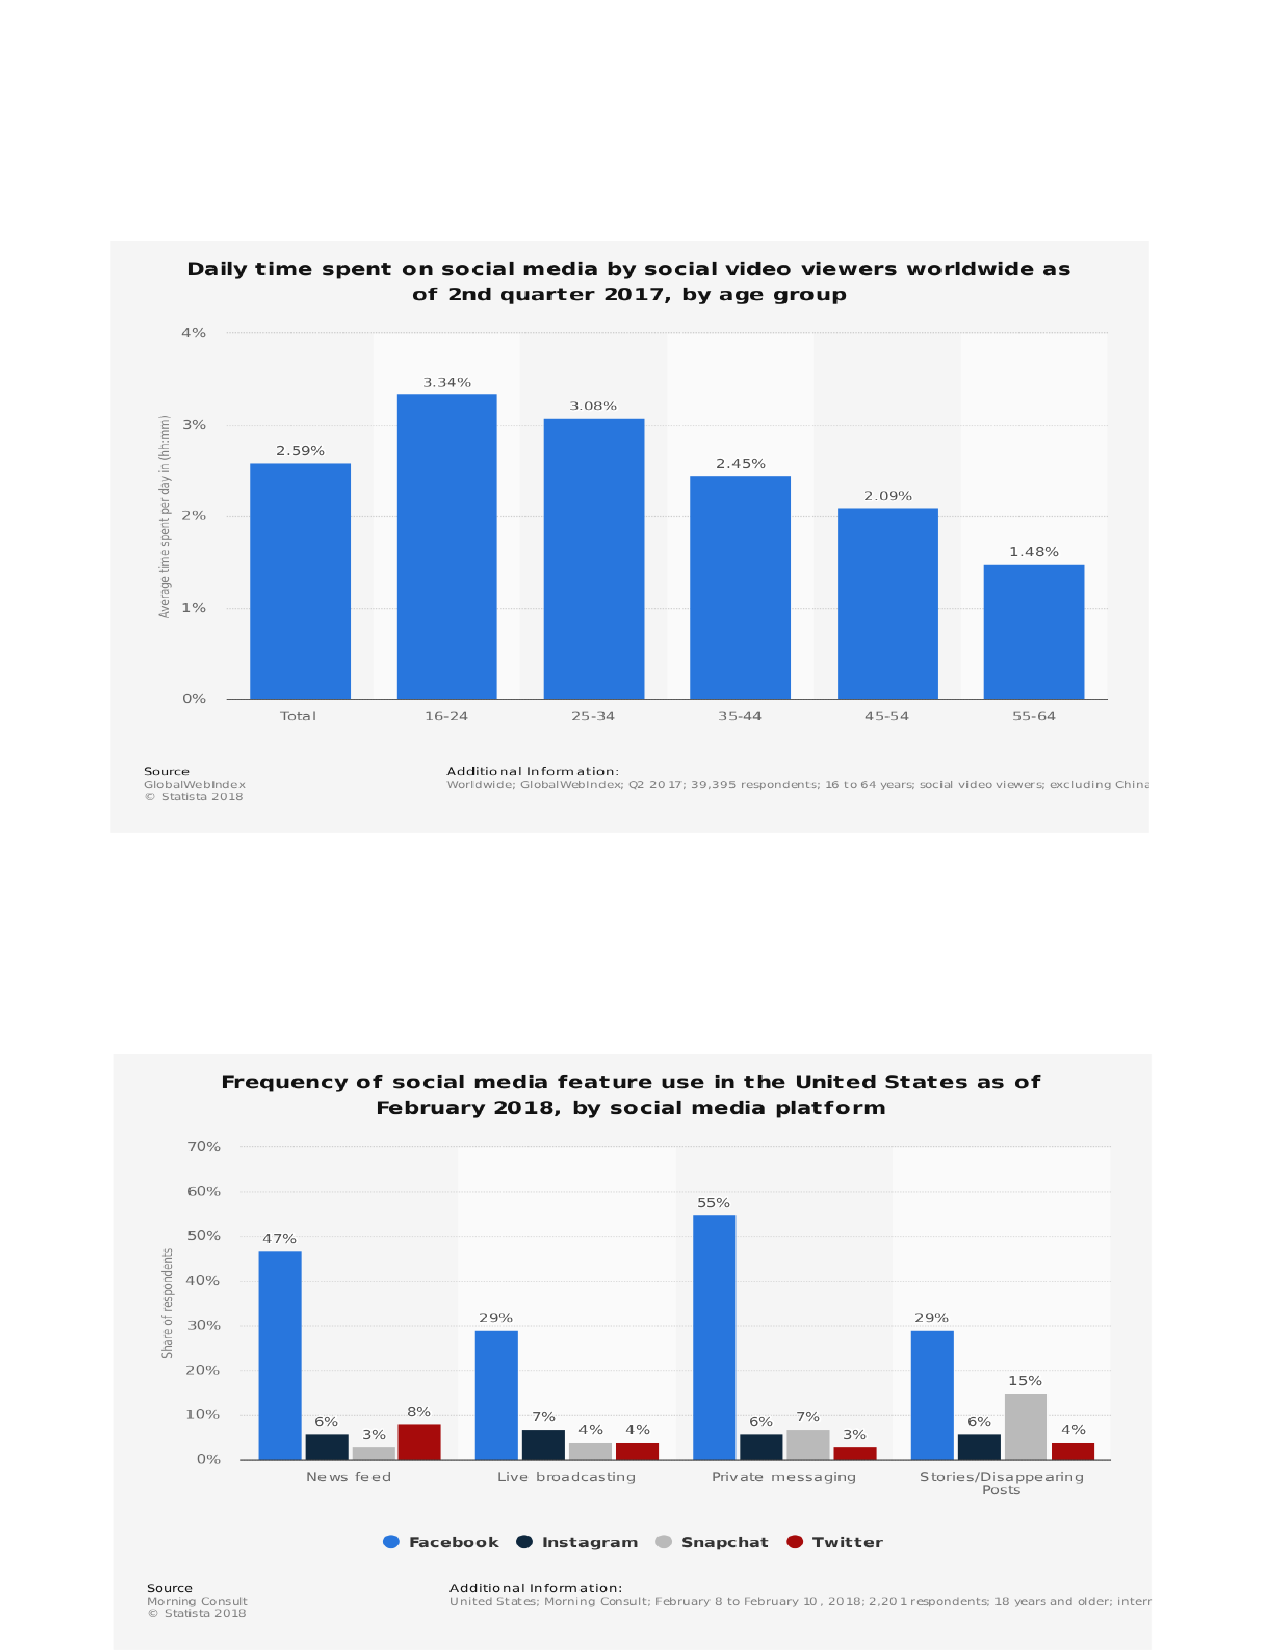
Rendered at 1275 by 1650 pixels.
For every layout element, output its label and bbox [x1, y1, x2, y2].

picture [113, 1054, 1153, 1650]
picture [110, 241, 1149, 833]
